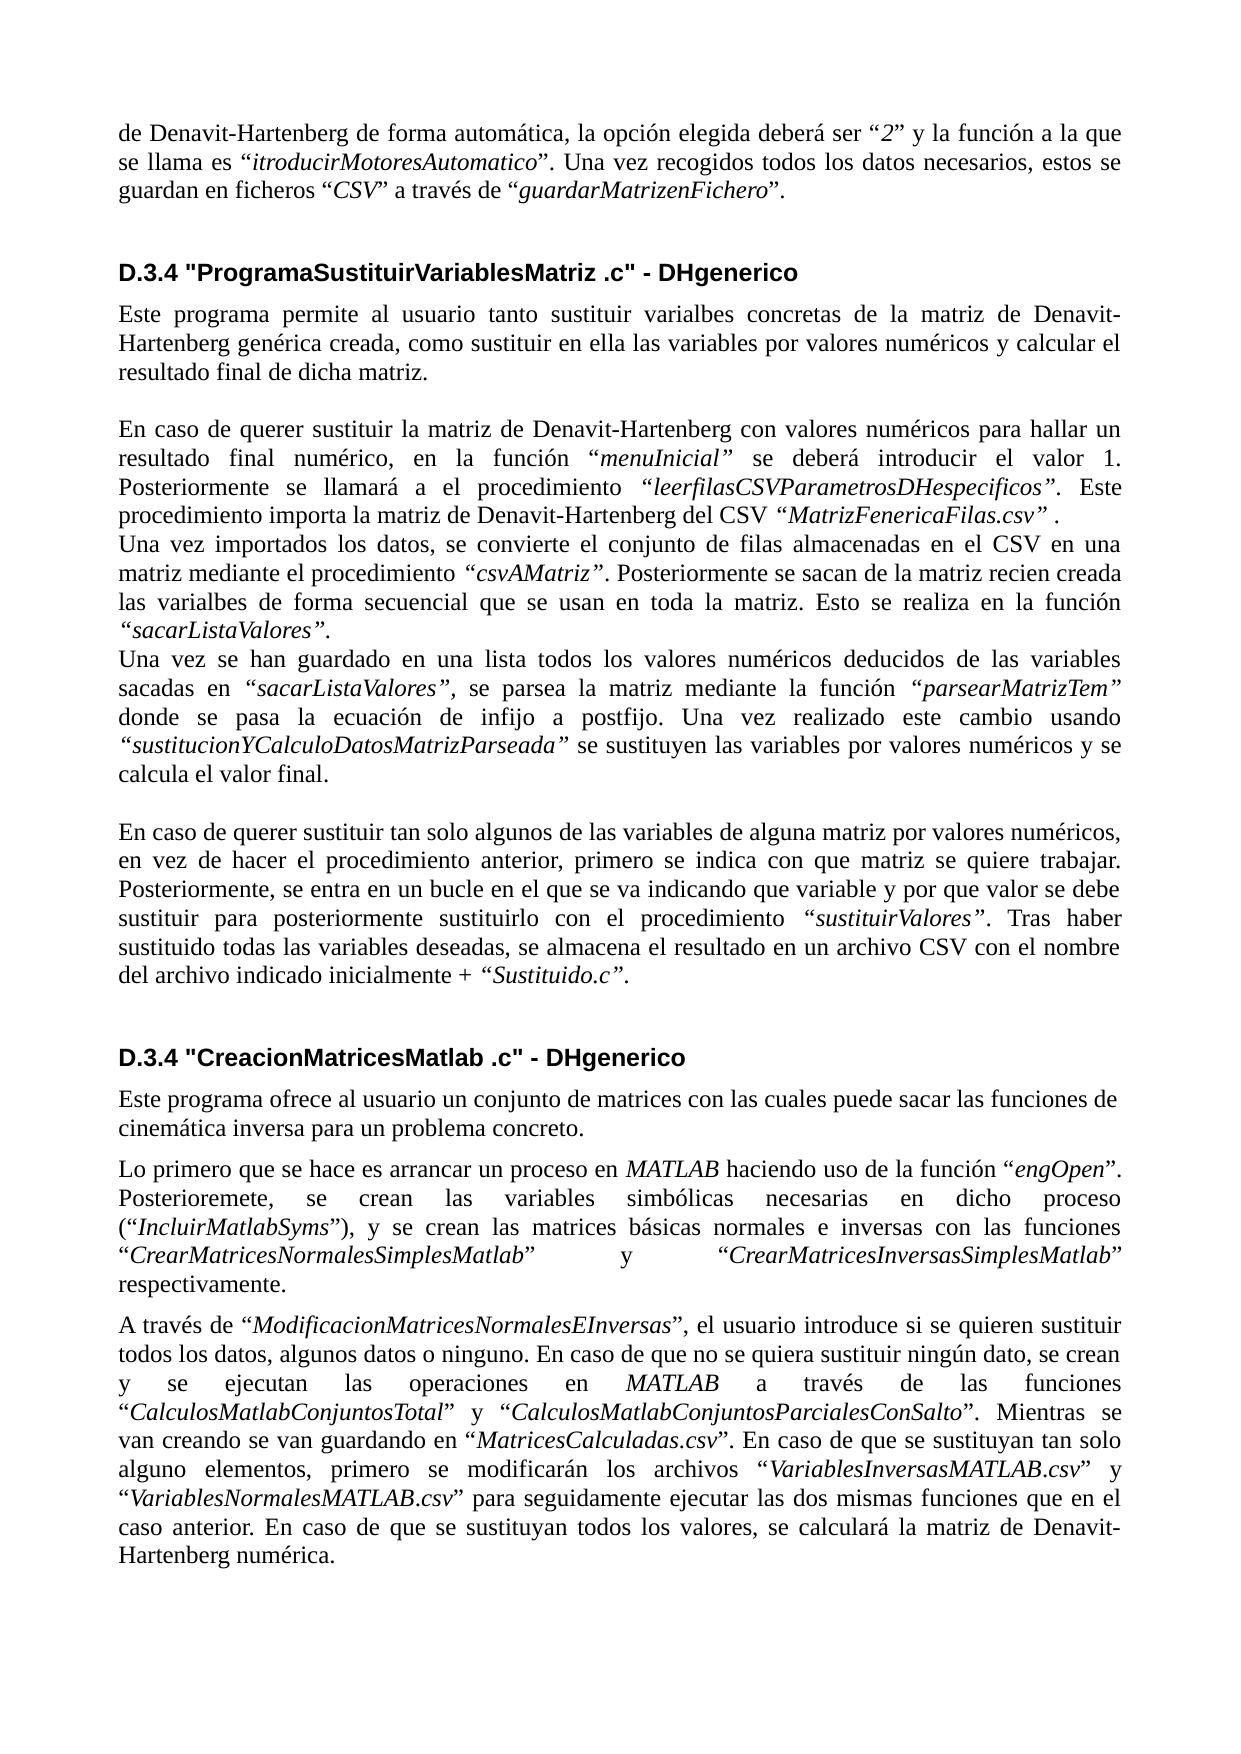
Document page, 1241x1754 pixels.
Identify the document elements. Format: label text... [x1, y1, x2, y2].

text Este programa permite al usuario tanto sustituir varialbes concretas de la matriz de Denavit-Hartenberg genérica creada, como sustituir en ella las variables por valores numéricos y calcular el resultado final de dicha matriz. [118, 299, 1122, 386]
text Lo primero que se hace es arrancar un proceso en MATLAB haciendo uso de la función “engOpen”. Posterioremete, se crean las variables simbólicas necesarias en dicho proceso (“IncluirMatlabSyms”), y se crean las matrices básicas normales e inversas con las funciones “CrearMatricesNormalesSimplesMatlab” y “CrearMatricesInversasSimplesMatlab” respectivamente. [118, 1154, 1122, 1298]
subtitle D.3.4 "ProgramaSustituirVariablesMatriz .c" - DHgenerico [118, 258, 1122, 287]
text En caso de querer sustituir la matriz de Denavit-Hartenberg con valores numéricos para hallar un resultado final numérico, en la función “menuInicial” se deberá introducir el valor 1. Posteriormente se llamará a el procedimiento “leerfilasCSVParametrosDHespecificos”. Este procedimiento importa la matriz de Denavit-Hartenberg del CSV “MatrizFenericaFilas.csv” . [118, 414, 1122, 529]
text En caso de querer sustituir tan solo algunos de las variables de alguna matriz por valores numéricos, en vez de hacer el procedimiento anterior, primero se indica con que matriz se quiere trabajar. Posteriormente, se entra en un bucle en el que se va indicando que variable y por que valor se debe sustituir para posteriormente sustituirlo con el procedimiento “sustituirValores”. Tras haber sustituido todas las variables deseadas, se almacena el resultado en un archivo CSV con el nombre del archivo indicado inicialmente + “Sustituido.c”. [118, 817, 1122, 989]
text de Denavit-Hartenberg de forma automática, la opción elegida deberá ser “2” y la función a la que se llama es “itroducirMotoresAutomatico”. Una vez recogidos todos los datos necesarios, estos se guardan en ficheros “CSV” a través de “guardarMatrizenFichero”. [118, 118, 1122, 204]
subtitle D.3.4 "CreacionMatricesMatlab .c" - DHgenerico [118, 1043, 1122, 1072]
text Una vez se han guardado en una lista todos los valores numéricos deducidos de las variables sacadas en “sacarListaValores”, se parsea la matriz mediante la función “parsearMatrizTem” donde se pasa la ecuación de infijo a postfijo. Una vez realizado este cambio usando “sustitucionYCalculoDatosMatrizParseada” se sustituyen las variables por valores numéricos y se calcula el valor final. [118, 644, 1122, 788]
text Este programa ofrece al usuario un conjunto de matrices con las cuales puede sacar las funciones de cinemática inversa para un problema concreto. [118, 1084, 1122, 1142]
text A través de “ModificacionMatricesNormalesEInversas”, el usuario introduce si se quieren sustituir todos los datos, algunos datos o ninguno. En caso de que no se quiera sustituir ningún dato, se crean y se ejecutan las operaciones en MATLAB a través de las funciones “CalculosMatlabConjuntosTotal” y “CalculosMatlabConjuntosParcialesConSalto”. Mientras se van creando se van guardando en “MatricesCalculadas.csv”. En caso de que se sustituyan tan solo alguno elementos, primero se modificarán los archivos “VariablesInversasMATLAB.csv” y “VariablesNormalesMATLAB.csv” para seguidamente ejecutar las dos mismas funciones que en el caso anterior. En caso de que se sustituyan todos los valores, se calculará la matriz de Denavit-Hartenberg numérica. [118, 1311, 1122, 1569]
text Una vez importados los datos, se convierte el conjunto de filas almacenadas en el CSV en una matriz mediante el procedimiento “csvAMatriz”. Posteriormente se sacan de la matriz recien creada las varialbes de forma secuencial que se usan en toda la matriz. Esto se realiza en la función “sacarListaValores”. [118, 529, 1122, 644]
